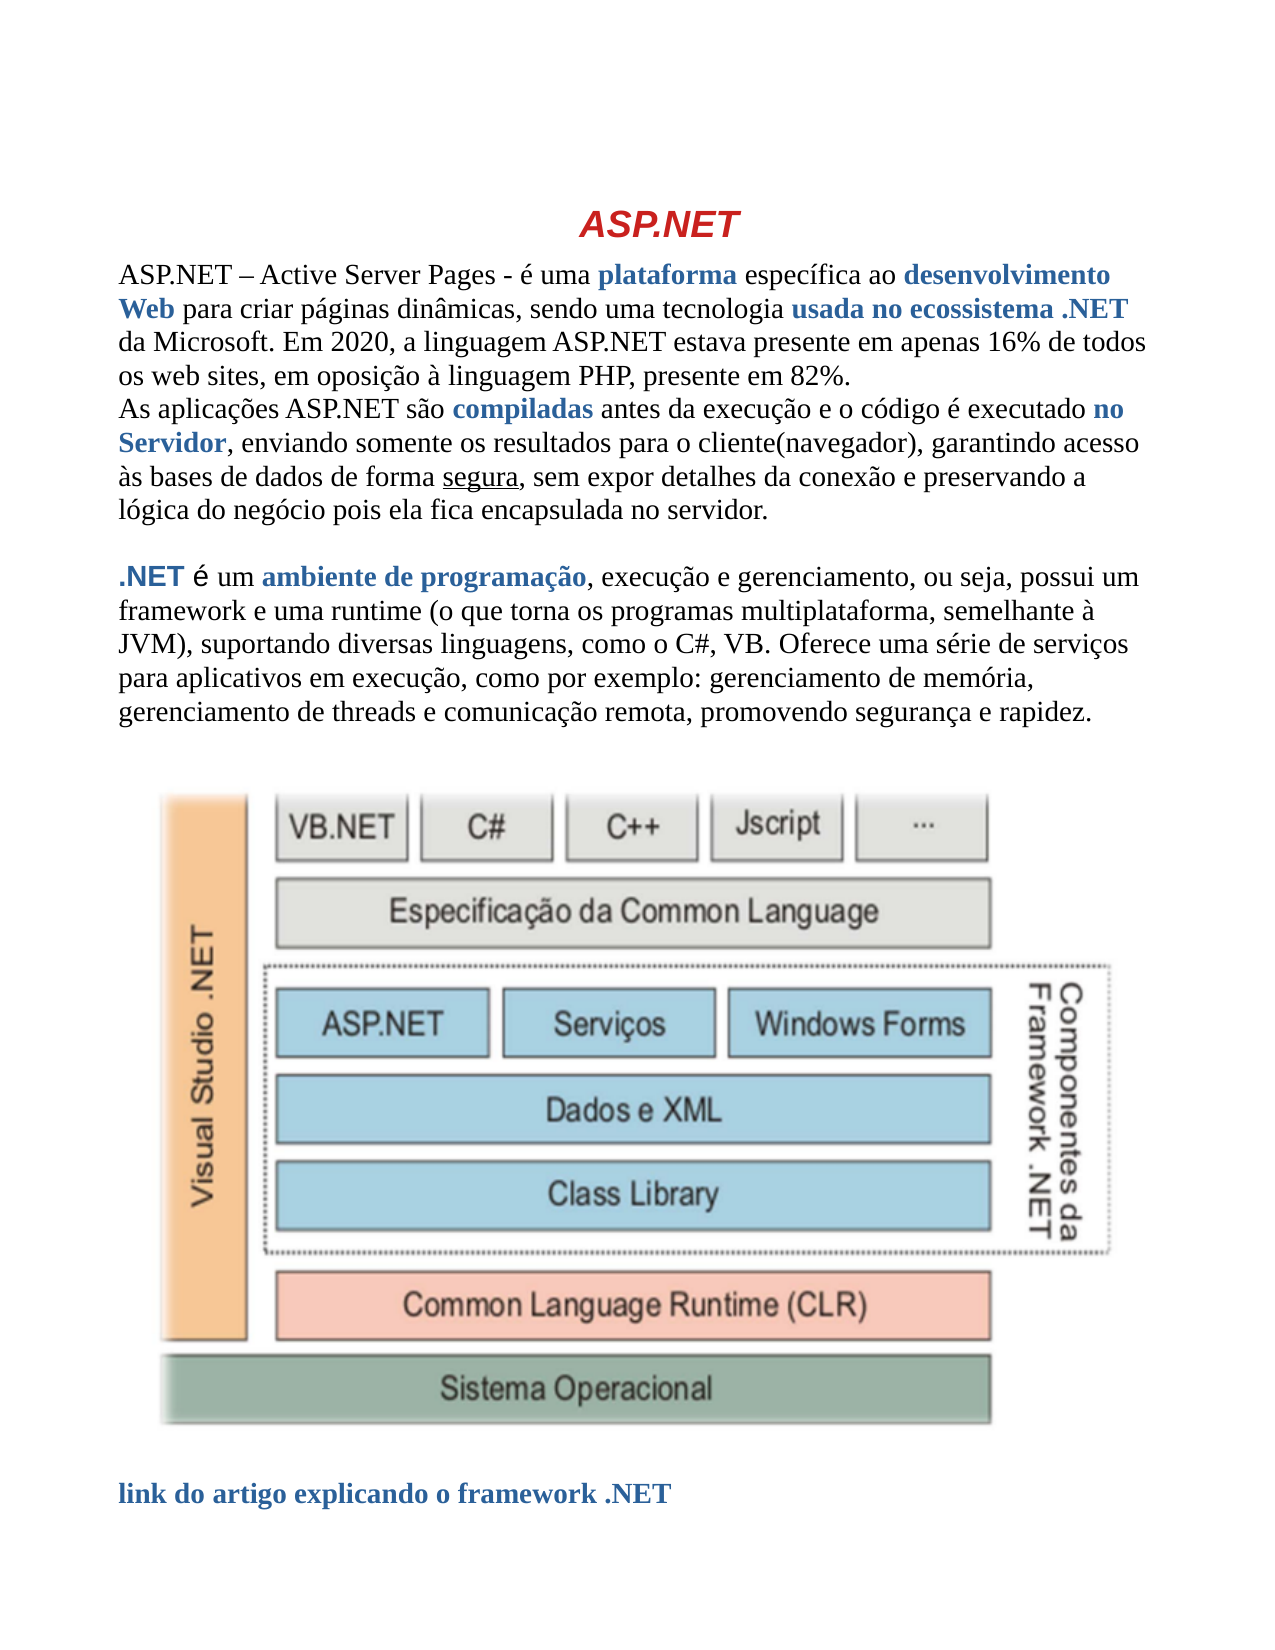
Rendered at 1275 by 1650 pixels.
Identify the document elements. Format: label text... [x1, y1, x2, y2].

text .NET é um ambiente de programação, execução e gerenciamento, ou seja, possui um framework e uma runtime (o que torna os programas multiplataforma, semelhante à JVM), suportando diversas linguagens, como o C#, VB. Oferece uma série de serviços para aplicativos em execução, como por exemplo: gerenciamento de memória, gerenciamento de threads e comunicação remota, promovendo segurança e rapidez. [118, 559, 1157, 727]
text link do artigo explicando o framework .NET [118, 1476, 1157, 1510]
text As aplicações ASP.NET são compiladas antes da execução e o código é executado no Servidor, enviando somente os resultados para o cliente(navegador), garantindo acesso às bases de dados de forma segura, sem expor detalhes da conexão e preservando a lógica do negócio pois ela fica encapsulada no servidor. [118, 392, 1157, 526]
text ASP.NET – Active Server Pages - é uma plataforma específica ao desenvolvimento Web para criar páginas dinâmicas, sendo uma tecnologia usada no ecossistema .NET da Microsoft. Em 2020, a linguagem ASP.NET estava presente em apenas 16% de todos os web sites, em oposição à linguagem PHP, presente em 82%. [118, 257, 1157, 392]
subtitle ASP.NET [118, 201, 1157, 245]
picture [149, 784, 1126, 1448]
